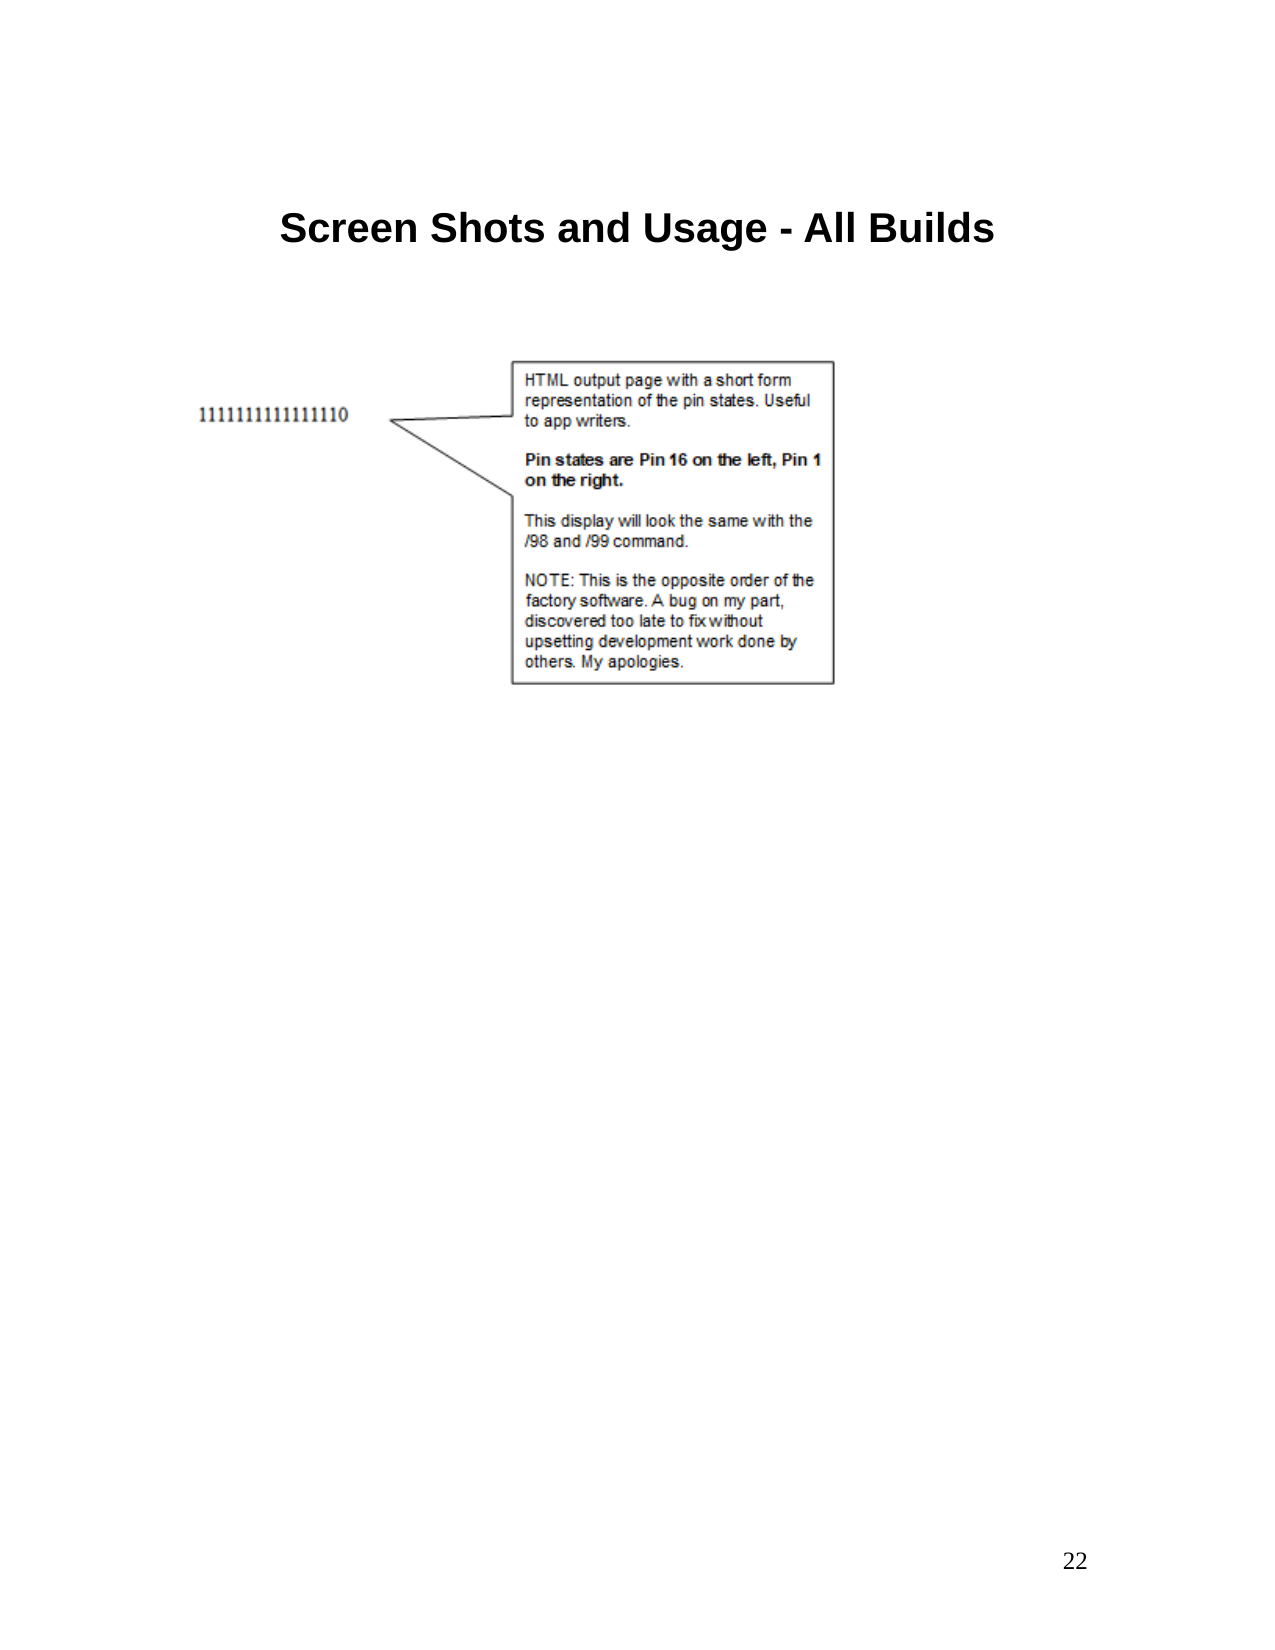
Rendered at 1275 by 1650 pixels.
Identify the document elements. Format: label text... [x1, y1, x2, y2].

picture [187, 344, 852, 699]
subtitle Screen Shots and Usage - All Builds [187, 204, 1087, 252]
